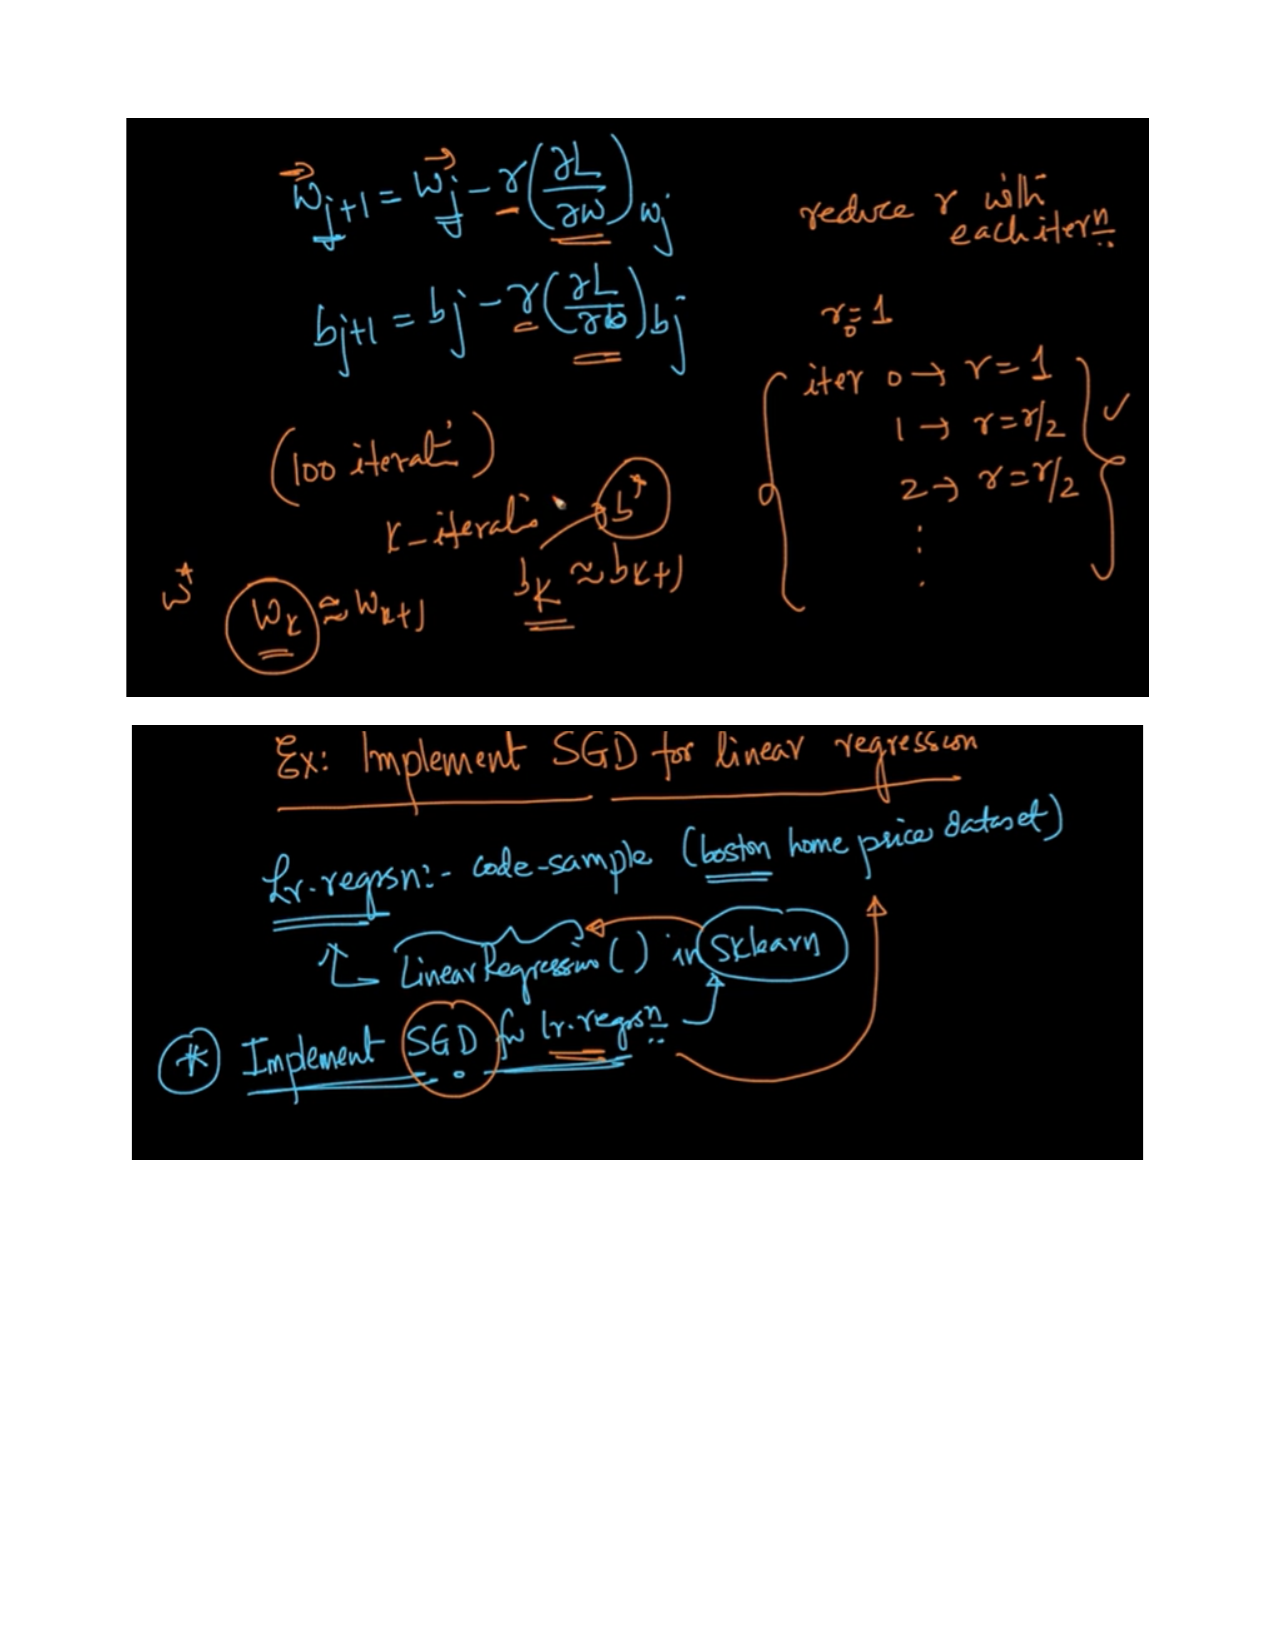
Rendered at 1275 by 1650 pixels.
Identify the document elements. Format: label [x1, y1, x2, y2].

picture [126, 118, 1149, 697]
picture [131, 725, 1144, 1160]
